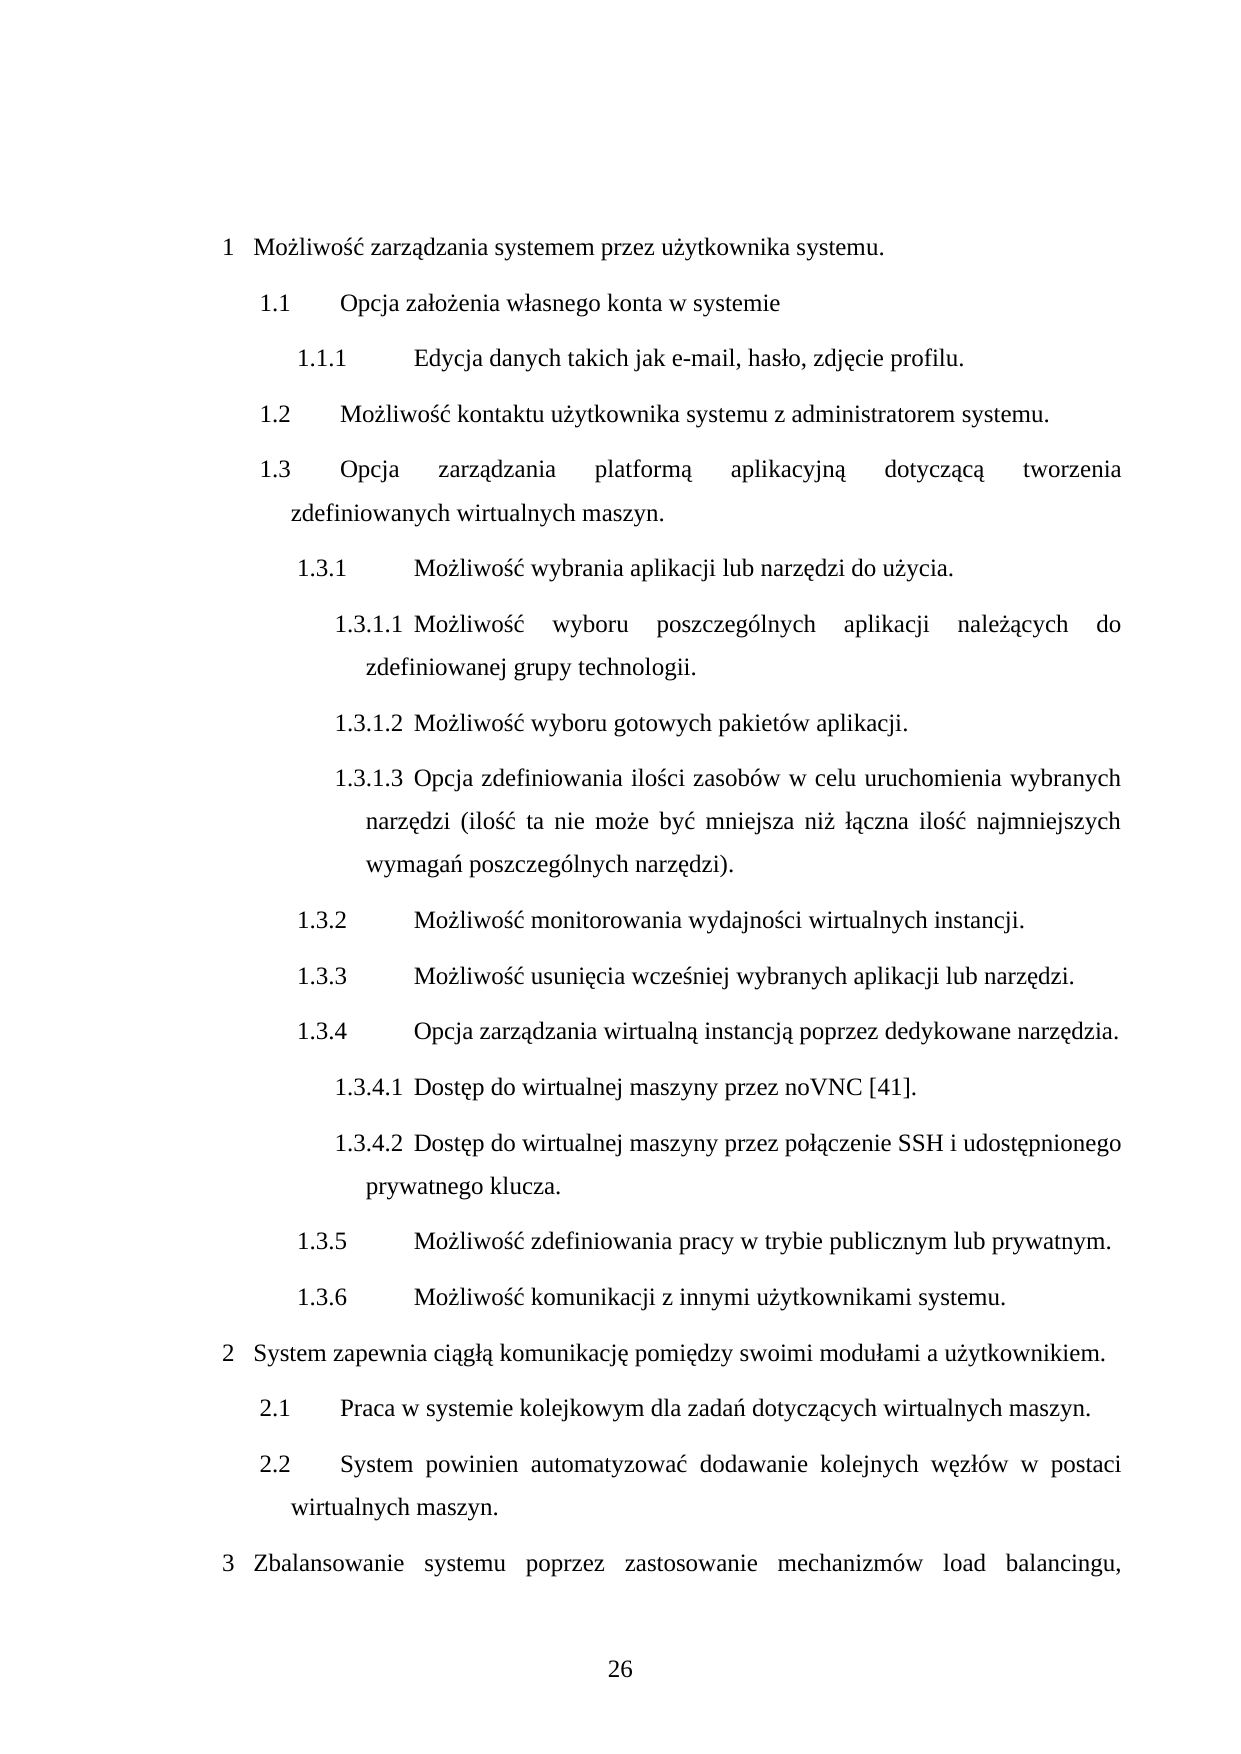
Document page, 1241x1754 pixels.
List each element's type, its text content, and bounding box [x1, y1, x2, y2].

list System powinien automatyzować dodawanie kolejnych węzłów w postaci wirtualnych maszyn. [253, 1449, 1122, 1521]
list Możliwość wyboru poszczególnych aplikacji należących do zdefiniowanej grupy technologii. [328, 609, 1122, 681]
list Zbalansowanie systemu poprzez zastosowanie mechanizmów load balancingu, [216, 1548, 1122, 1576]
list Dostęp do wirtualnej maszyny przez połączenie SSH i udostępnionego prywatnego klucza. [328, 1128, 1122, 1199]
list Możliwość wybrania aplikacji lub narzędzi do użycia. [291, 553, 1122, 582]
list Opcja założenia własnego konta w systemie [253, 288, 1122, 316]
list System zapewnia ciągłą komunikację pomiędzy swoimi modułami a użytkownikiem. [216, 1338, 1122, 1366]
list Możliwość wyboru gotowych pakietów aplikacji. [328, 708, 1122, 736]
list Możliwość monitorowania wydajności wirtualnych instancji. [291, 905, 1122, 934]
list Edycja danych takich jak e-mail, hasło, zdjęcie profilu. [291, 343, 1122, 372]
list Możliwość komunikacji z innymi użytkownikami systemu. [291, 1282, 1122, 1311]
list Możliwość kontaktu użytkownika systemu z administratorem systemu. [253, 399, 1122, 428]
list Opcja zdefiniowania ilości zasobów w celu uruchomienia wybranych narzędzi (ilość ta nie może być mniejsza niż łączna ilość najmniejszych wymagań poszczególnych narzędzi). [328, 763, 1122, 878]
list Opcja zarządzania platformą aplikacyjną dotyczącą tworzenia zdefiniowanych wirtualnych maszyn. [253, 454, 1122, 526]
list Możliwość zdefiniowania pracy w trybie publicznym lub prywatnym. [291, 1226, 1122, 1255]
list Opcja zarządzania wirtualną instancją poprzez dedykowane narzędzia. [291, 1016, 1122, 1045]
list Praca w systemie kolejkowym dla zadań dotyczących wirtualnych maszyn. [253, 1393, 1122, 1422]
list Możliwość usunięcia wcześniej wybranych aplikacji lub narzędzi. [291, 961, 1122, 989]
list Możliwość zarządzania systemem przez użytkownika systemu. [216, 232, 1122, 261]
list Dostęp do wirtualnej maszyny przez noVNC [41]. [328, 1072, 1122, 1101]
